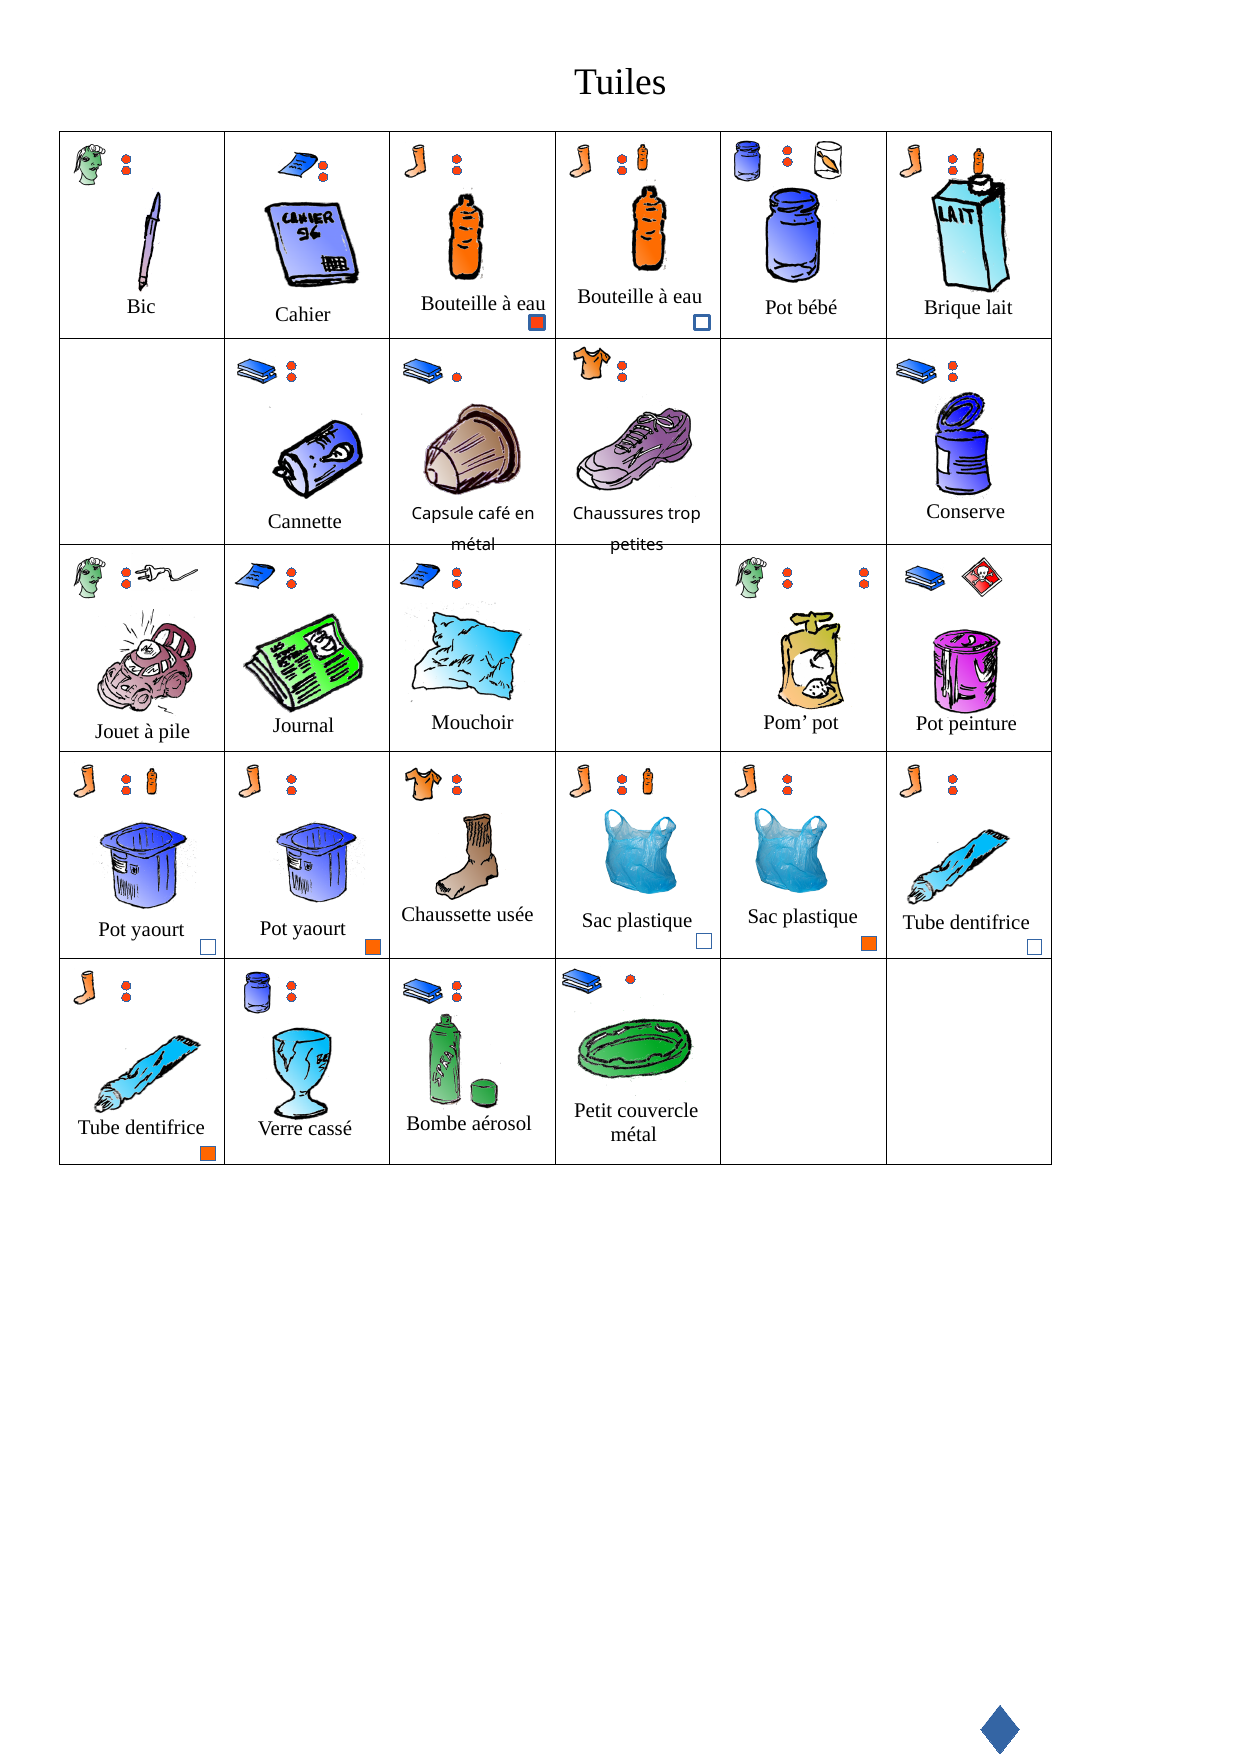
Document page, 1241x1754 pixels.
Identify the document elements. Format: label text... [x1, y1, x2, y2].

table_header [887, 132, 1051, 338]
table_cell [556, 545, 720, 751]
picture [915, 610, 1023, 721]
table_cell [225, 752, 389, 958]
picture [733, 760, 775, 802]
picture [236, 349, 382, 522]
picture [414, 395, 530, 511]
table_cell [1052, 958, 1181, 1164]
picture [403, 140, 445, 182]
picture [96, 188, 194, 294]
picture [72, 760, 114, 802]
picture [961, 556, 1003, 599]
table_header [60, 132, 224, 338]
table_cell [60, 339, 224, 544]
picture [403, 761, 445, 803]
picture [892, 803, 1017, 928]
picture [67, 143, 110, 186]
table_cell [556, 339, 720, 544]
picture [95, 602, 200, 719]
table_cell [390, 752, 555, 958]
picture [237, 971, 279, 1014]
picture [423, 811, 520, 903]
text Tuiles [59, 59, 1181, 102]
table_cell [390, 959, 555, 1164]
picture [268, 813, 365, 910]
table_cell [60, 545, 224, 751]
picture [568, 140, 610, 182]
picture [67, 557, 110, 599]
table_cell [721, 752, 886, 958]
table_header [225, 132, 389, 338]
picture [130, 545, 200, 591]
table_cell [887, 959, 1051, 1164]
table_cell [1052, 751, 1181, 958]
table_cell [390, 339, 555, 544]
picture [402, 969, 514, 1111]
table_cell [721, 339, 886, 544]
table_cell [721, 545, 886, 751]
picture [229, 555, 384, 739]
picture [399, 555, 534, 716]
picture [571, 340, 614, 382]
picture [91, 812, 197, 917]
table_cell [225, 959, 389, 1164]
picture [561, 959, 695, 1107]
table_cell [887, 545, 1051, 751]
picture [995, 920, 1000, 928]
table_cell [721, 959, 886, 1164]
table_cell [390, 545, 555, 751]
table_cell [1052, 544, 1181, 751]
table_cell [556, 959, 720, 1164]
table_cell [225, 545, 389, 751]
table_cell [225, 339, 389, 544]
table_cell [887, 752, 1051, 958]
table_cell [60, 752, 224, 958]
table_header [1052, 131, 1181, 338]
table_header [556, 132, 720, 338]
picture [751, 186, 838, 284]
table_cell [556, 752, 720, 958]
table_cell [887, 339, 1051, 544]
table_header [390, 132, 555, 338]
picture [571, 384, 698, 509]
picture [237, 760, 279, 802]
picture [904, 556, 946, 598]
picture [808, 141, 849, 181]
picture [727, 140, 769, 182]
picture [596, 809, 685, 894]
picture [729, 557, 771, 599]
picture [246, 1017, 355, 1126]
table_cell [60, 959, 224, 1164]
table_header [721, 132, 886, 338]
picture [244, 144, 377, 302]
picture [402, 349, 444, 391]
picture [72, 967, 208, 1137]
picture [898, 140, 1041, 296]
table_cell [1052, 338, 1181, 544]
picture [746, 808, 836, 893]
picture [759, 610, 857, 711]
picture [895, 349, 1019, 499]
picture [568, 760, 610, 802]
picture [898, 760, 941, 802]
